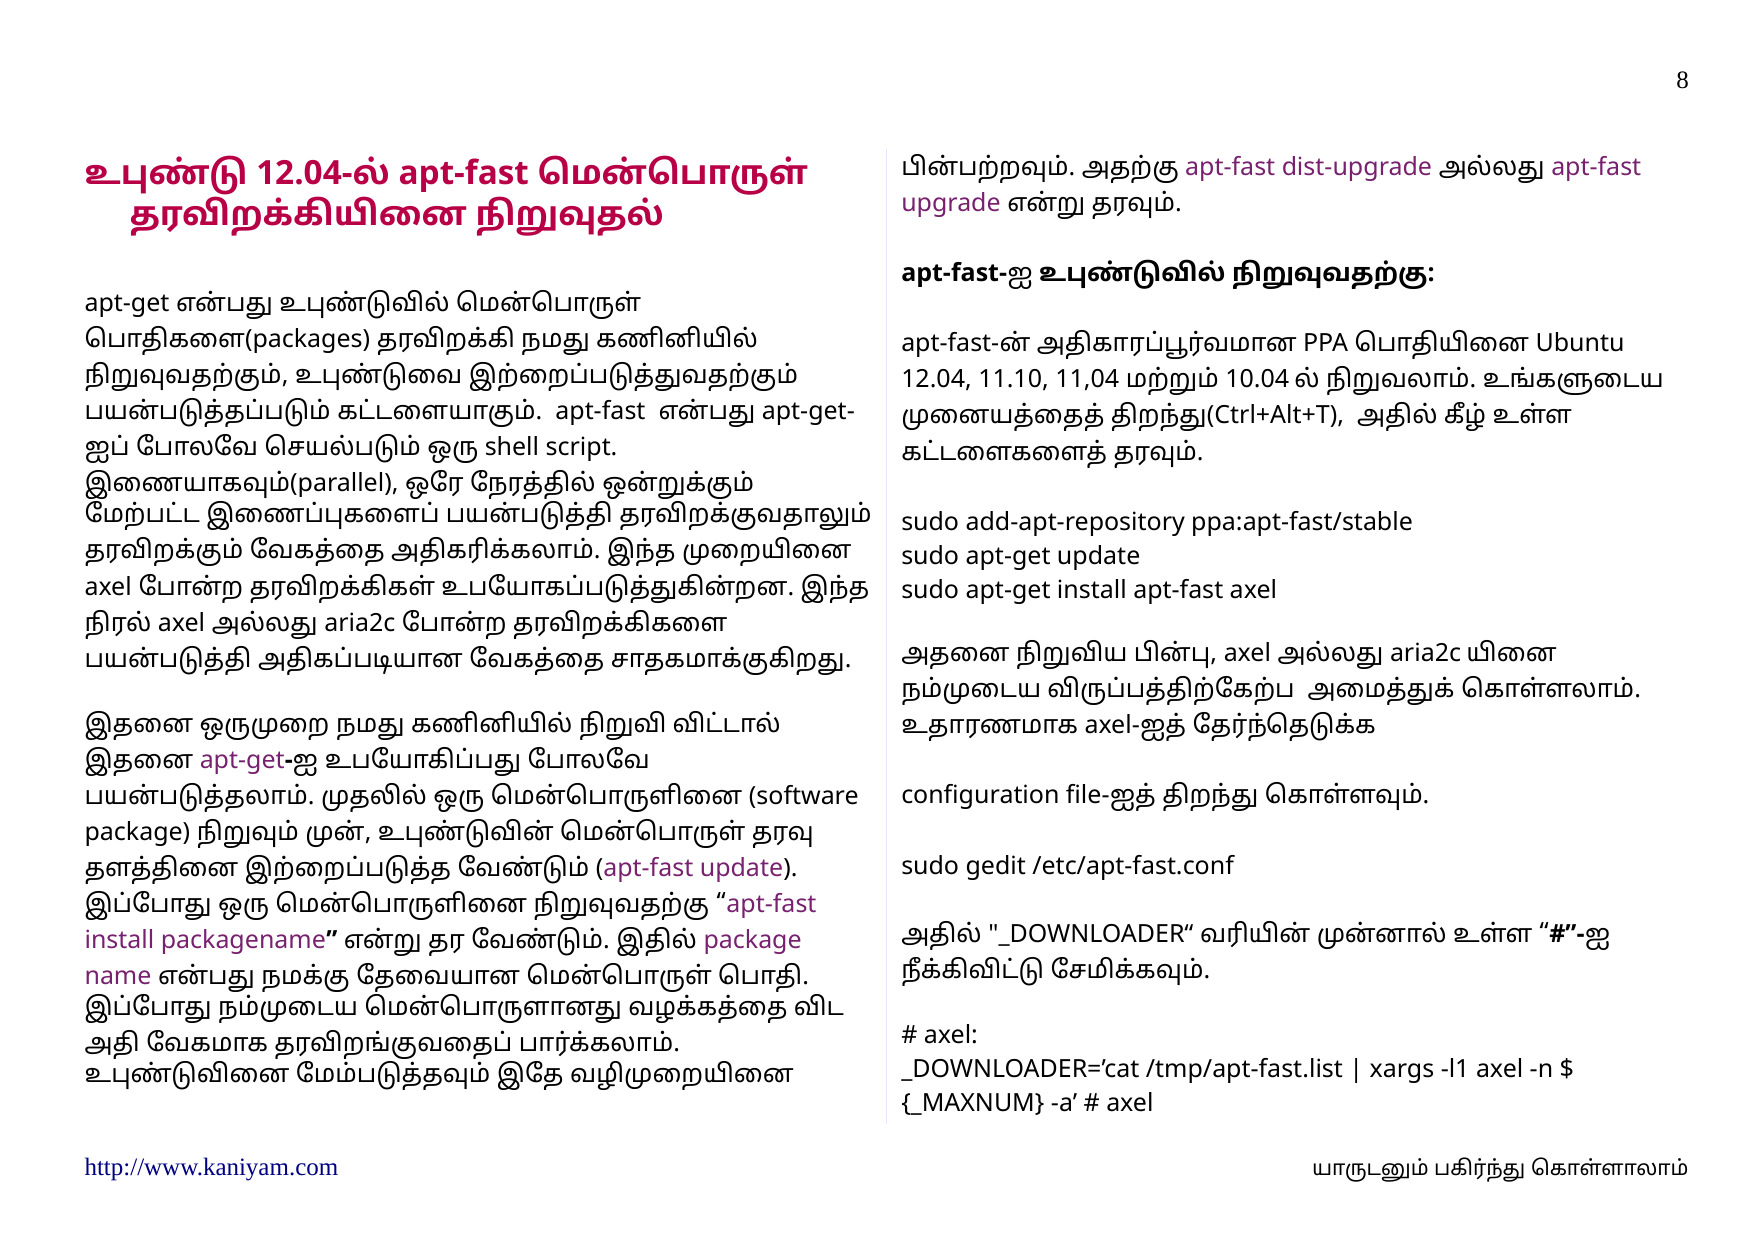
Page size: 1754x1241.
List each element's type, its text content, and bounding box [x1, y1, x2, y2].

text sudo apt-get update [901, 537, 1688, 571]
text அதில் "_DOWNLOADER“ வரியின் முன்னால் உள்ள “#”-ஐ நீக்கிவிட்டு சேமிக்கவும். [901, 915, 1688, 987]
text அதனை நிறுவிய பின்பு, axel அல்லது aria2cயினை நம்முடைய விருப்பத்திற்கேற்ப அமைத்துக் கொள்ளலாம். உதாரணமாக axel-ஐத் தேர்ந்தெடுக்க [901, 635, 1688, 743]
text sudo gedit /etc/apt-fast.conf [901, 847, 1688, 881]
text sudo add-apt-repository ppa:apt-fast/stable [901, 503, 1688, 537]
text sudo apt-get install apt-fast axel [901, 571, 1688, 606]
text configuration file-ஐத் திறந்து கொள்ளவும். [901, 777, 1688, 813]
text # axel: _DOWNLOADER=’cat /tmp/apt-fast.list | xargs -l1 axel -n ${_MAXNUM} -a’ # axel [901, 1016, 1688, 1118]
text பின்பற்றவும். அதற்கு apt-fast dist-upgrade அல்லது apt-fast upgrade என்று தரவும். [901, 149, 1688, 221]
text apt-fast-ஐ உபுண்டுவில் நிறுவுவதற்கு: [901, 255, 1688, 291]
subtitle உபுண்டு 12.04-ல் apt-fast மென்பொருள் தரவிறக்கியினை நிறுவுதல் [84, 149, 872, 238]
text இதனை ஒருமுறை நமது கணினியில் நிறுவி விட்டால் இதனை apt-get-ஐ உபயோகிப்பது போலவே பயன்படுத்தலாம். முதலில் ஒரு மென்பொருளினை (software package) நிறுவும் முன், உபுண்டுவின் மென்பொருள் தரவு தளத்தினை இற்றைப்படுத்த வேண்டும் (apt-fast update). இப்போது ஒரு மென்பொருளினை நிறுவுவதற்கு “apt-fast install packagename” என்று தர வேண்டும். இதில் package name என்பது நமக்கு தேவையான மென்பொருள் பொதி. இப்போது நம்முடைய மென்பொருளானது வழக்கத்தை விட அதி வேகமாக தரவிறங்குவதைப் பார்க்கலாம். உபுண்டுவினை மேம்படுத்தவும் இதே வழிமுறையினை [84, 710, 872, 1092]
text apt-fast-ன் அதிகாரப்பூர்வமான PPA பொதியினை Ubuntu 12.04, 11.10, 11,04 மற்றும் 10.04ல் நிறுவலாம். உங்களுடைய முனையத்தைத் திறந்து(Ctrl+Alt+T), அதில் கீழ் உள்ள கட்டளைகளைத் தரவும். [901, 325, 1688, 469]
text apt-get என்பது உபுண்டுவில் மென்பொருள் பொதிகளை(packages) தரவிறக்கி நமது கணினியில் நிறுவுவதற்கும், உபுண்டுவை இற்றைப்படுத்துவதற்கும் பயன்படுத்தப்படும் கட்டளையாகும். apt-fast என்பது apt-get-ஐப் போலவே செயல்படும் ஒரு shell script. இணையாகவும்(parallel), ஒரே நேரத்தில் ஒன்றுக்கும் மேற்பட்ட இணைப்புகளைப் பயன்படுத்தி தரவிறக்குவதாலும் தரவிறக்கும் வேகத்தை அதிகரிக்கலாம். இந்த முறையினை axel போன்ற தரவிறக்கிகள் உபயோகப்படுத்துகின்றன. இந்த நிரல் axel அல்லது aria2c போன்ற தரவிறக்கிகளை பயன்படுத்தி அதிகப்படியான வேகத்தை சாதகமாக்குகிறது. [84, 285, 872, 676]
